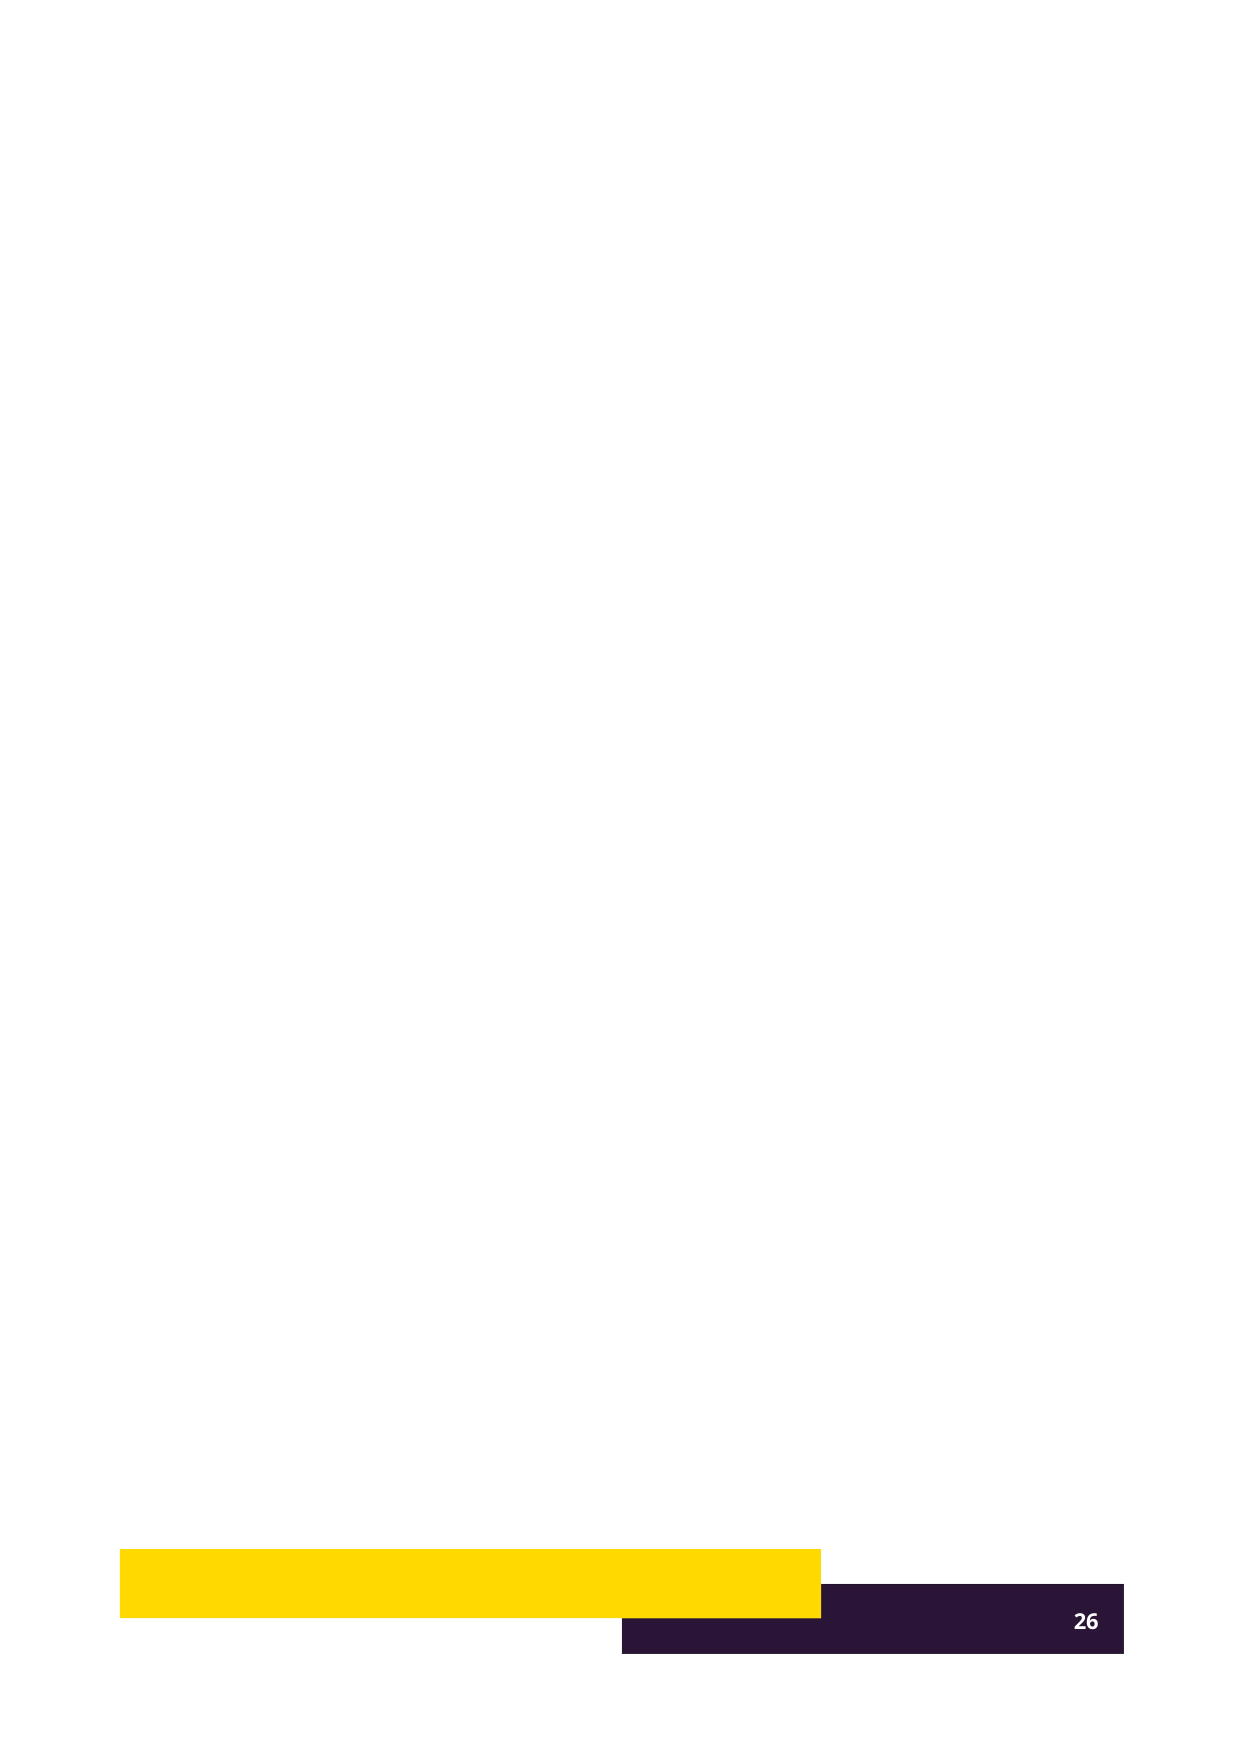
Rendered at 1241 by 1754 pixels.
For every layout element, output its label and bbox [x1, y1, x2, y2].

picture [119, 1549, 1124, 1654]
